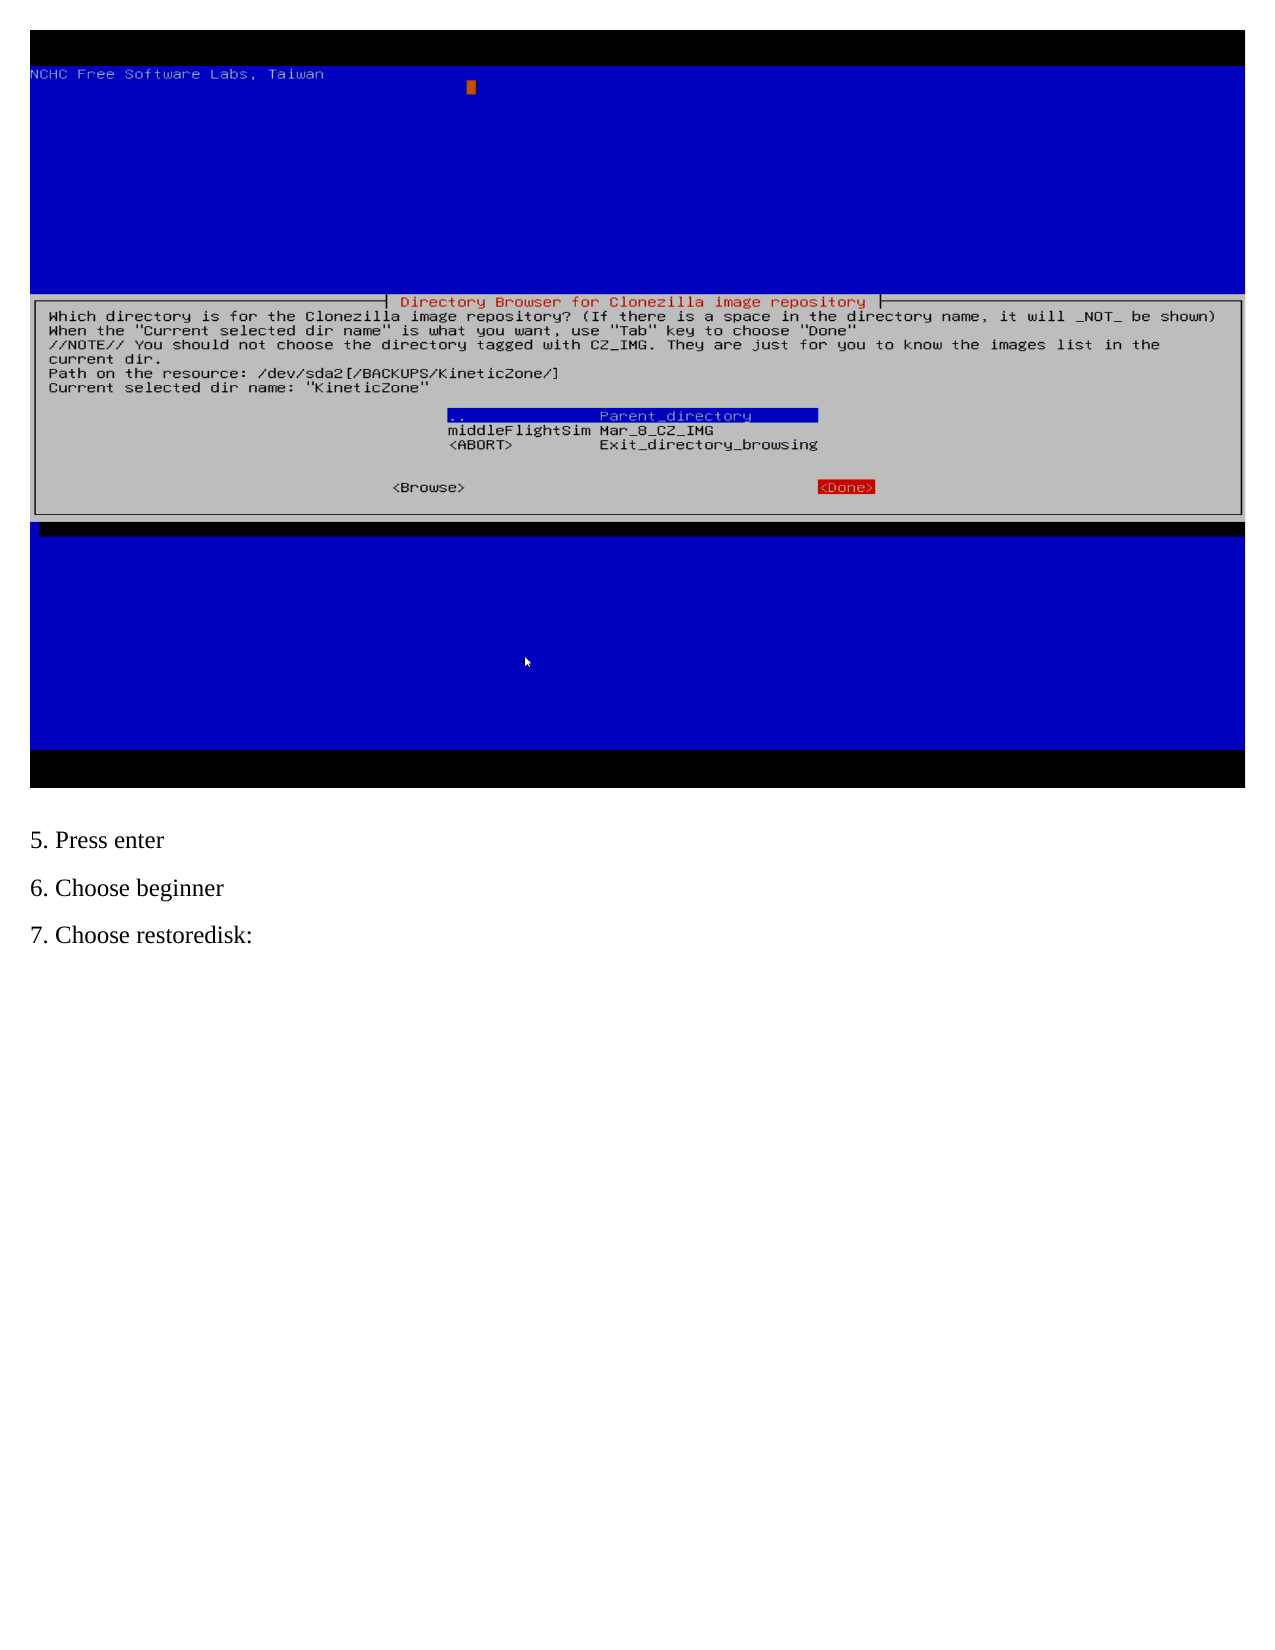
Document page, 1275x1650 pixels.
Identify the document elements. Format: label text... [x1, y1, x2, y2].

picture [30, 30, 1246, 788]
text 5. Press enter [30, 788, 1245, 854]
text 7. Choose restoredisk: [30, 921, 1245, 949]
text 6. Choose beginner [30, 873, 1245, 902]
